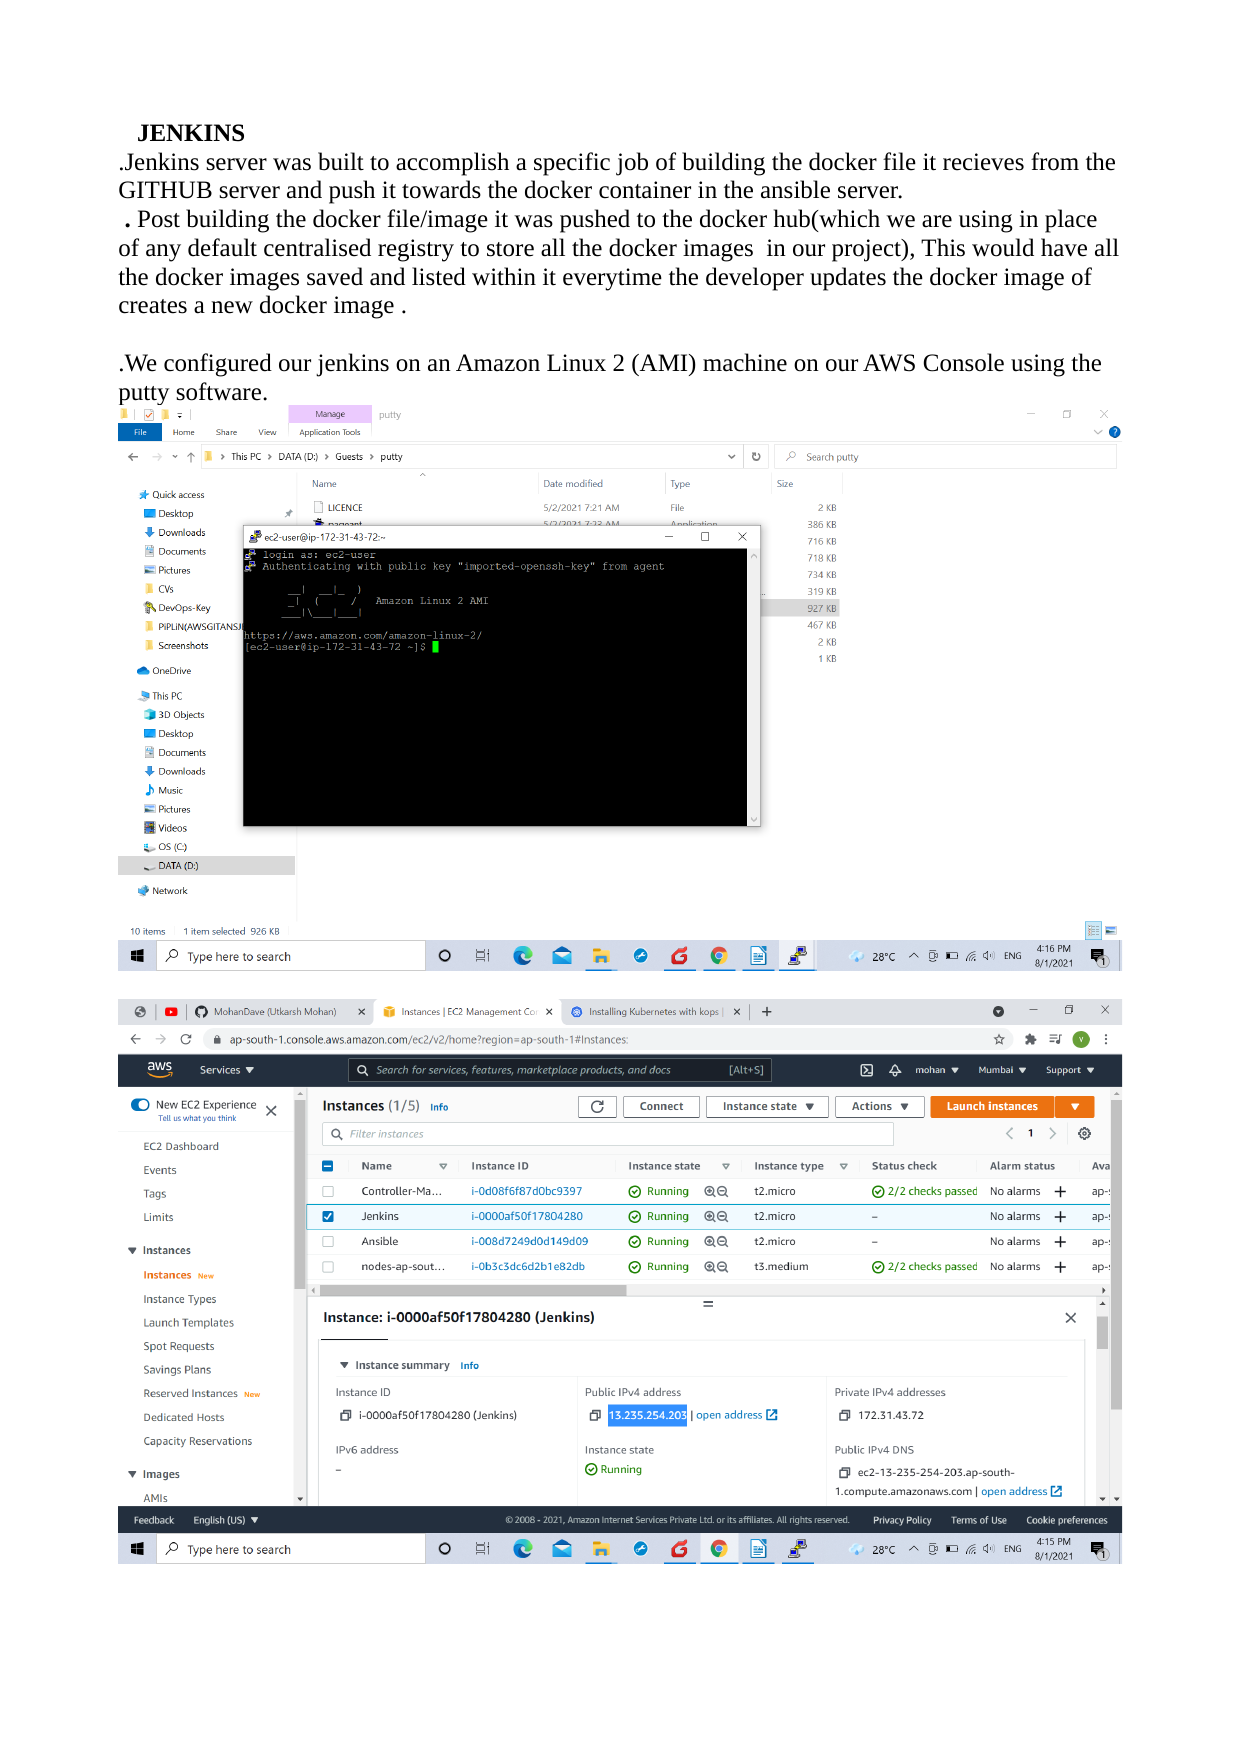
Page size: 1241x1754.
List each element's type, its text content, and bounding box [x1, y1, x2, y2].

picture [118, 405, 1123, 971]
text . Post building the docker file/image it was pushed to the docker hub(which we are using in place of any default centralised registry to store all the docker images in our project), This would have all the docker images saved and listed within it everytime the developer updates the docker image of creates a new docker image . [118, 204, 1122, 319]
text .We configured our jenkins on an Amazon Linux 2 (AMI) machine on our AWS Console using the putty software. [118, 348, 1122, 405]
text .Jenkins server was built to accomplish a specific job of building the docker file it recieves from the GITHUB server and push it towards the docker container in the ansible server. [118, 147, 1122, 204]
picture [118, 999, 1123, 1564]
text JENKINS [118, 118, 1122, 147]
